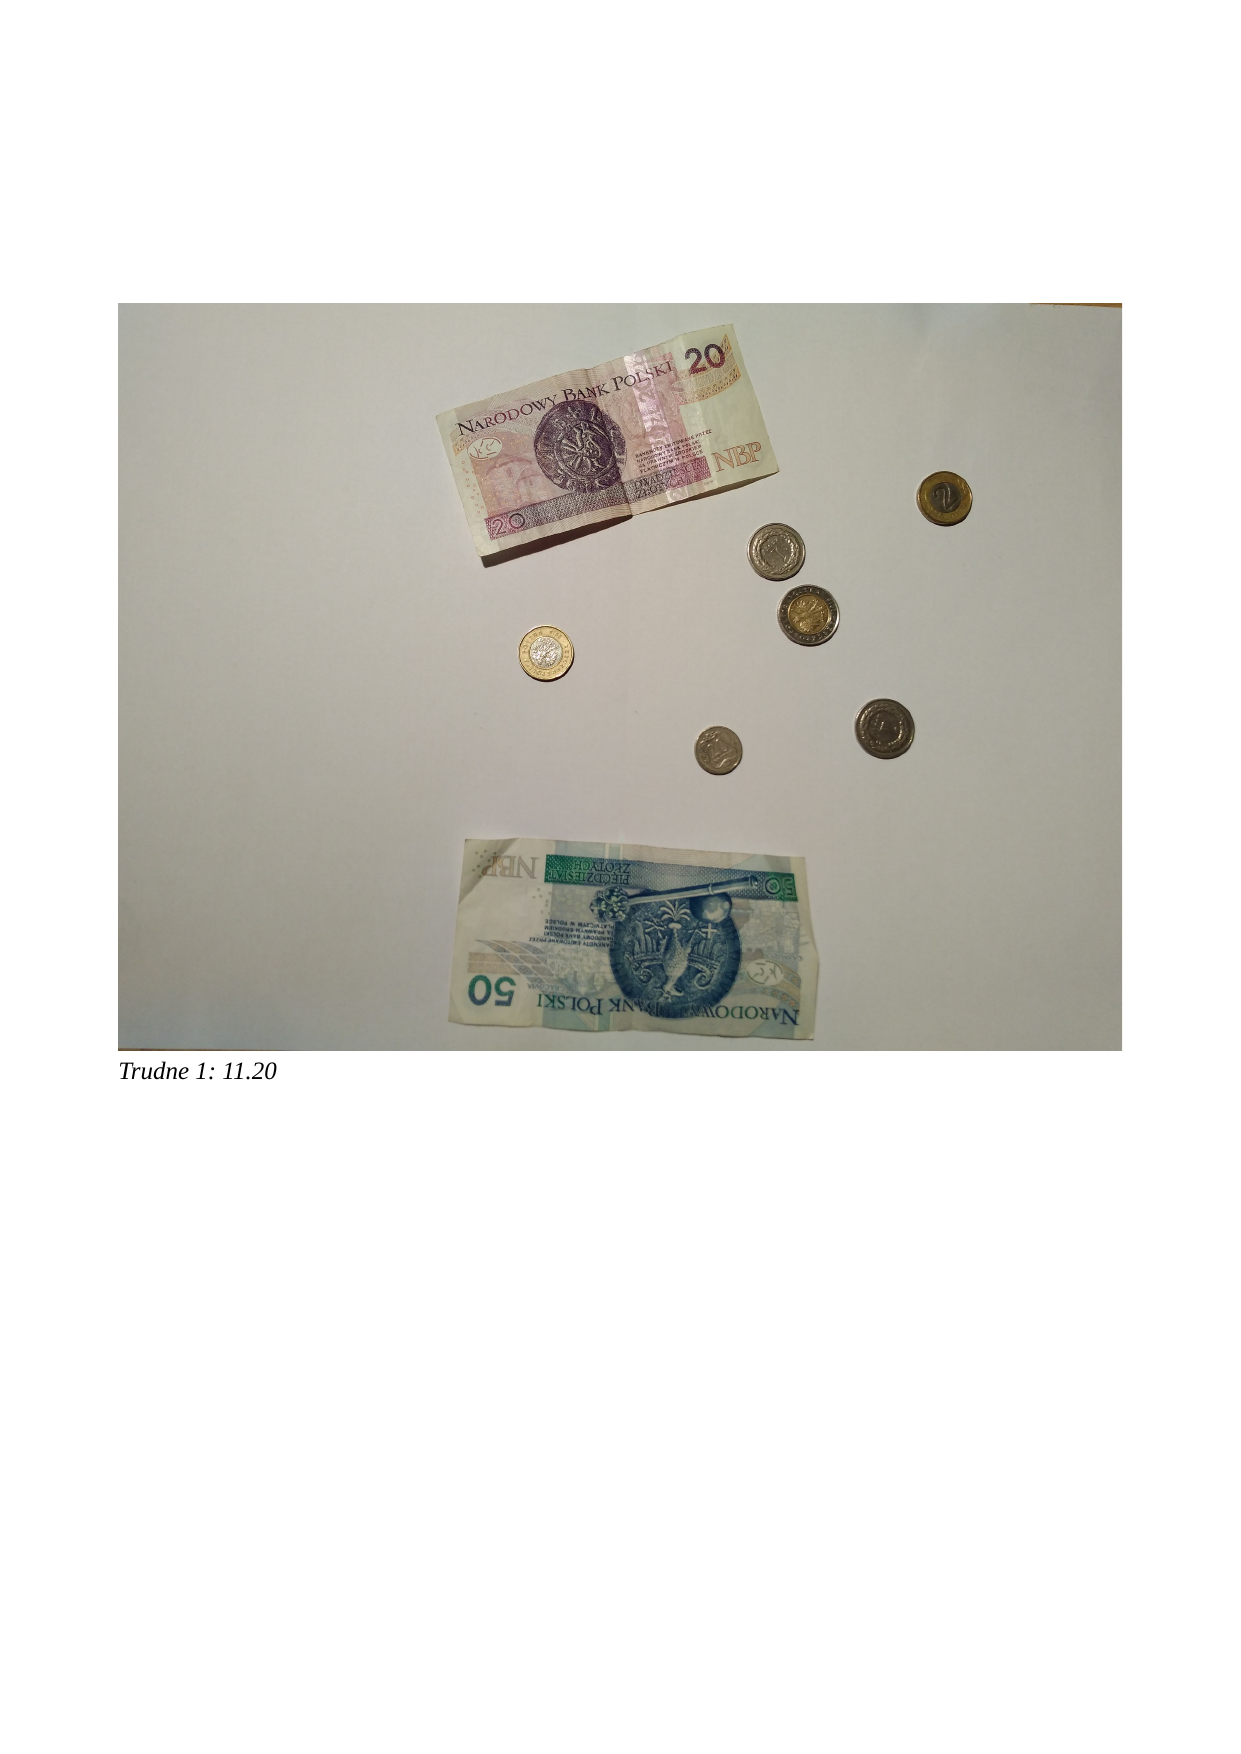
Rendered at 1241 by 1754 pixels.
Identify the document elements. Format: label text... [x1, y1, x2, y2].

text Trudne 1: 11.20 [118, 1051, 1122, 1085]
picture [118, 303, 1123, 1051]
